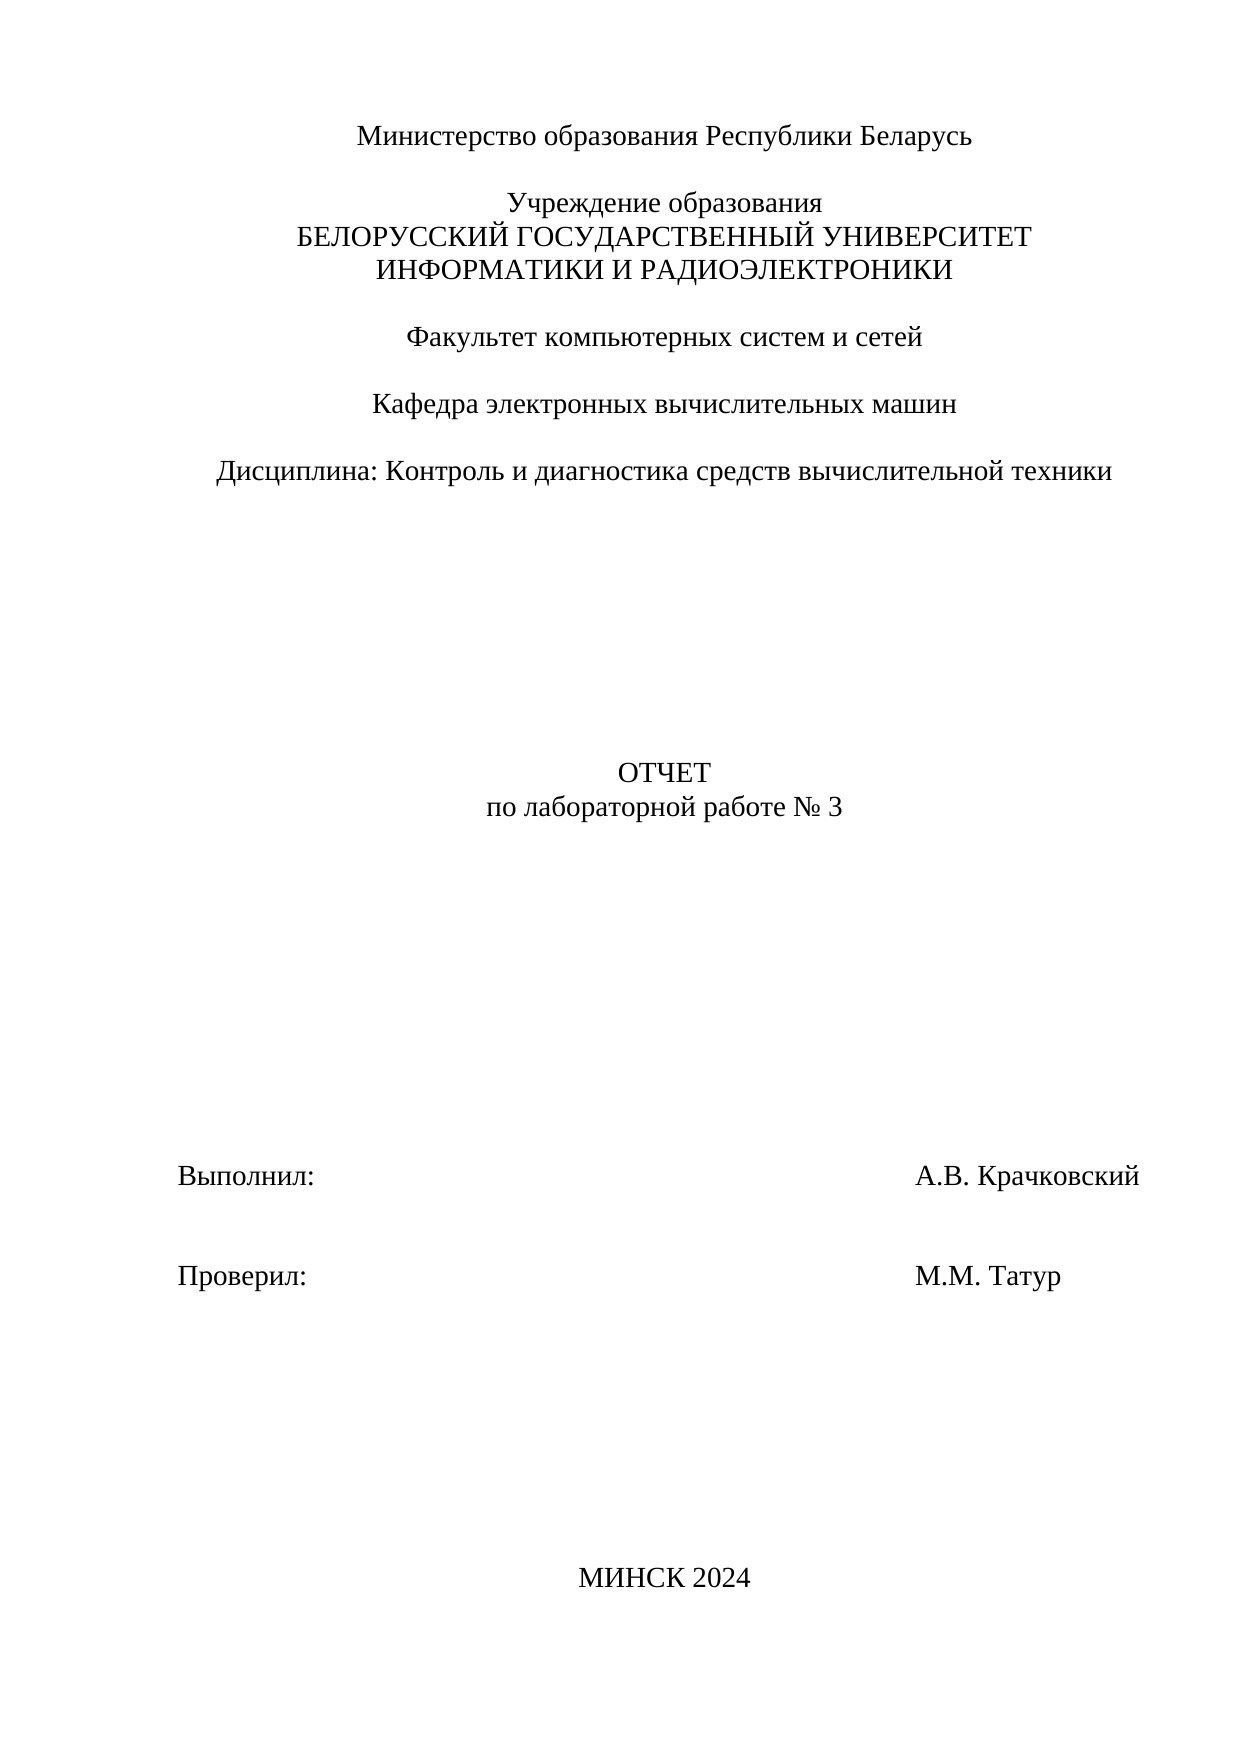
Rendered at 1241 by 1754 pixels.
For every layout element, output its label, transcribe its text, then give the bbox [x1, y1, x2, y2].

text Проверил: М.М. Татур [177, 1225, 1152, 1292]
text Выполнил: А.В. Крачковский [177, 1158, 1152, 1191]
text Факультет компьютерных систем и сетей [177, 319, 1152, 353]
text Министерство образования Республики Беларусь [177, 118, 1152, 152]
text ИНФОРМАТИКИ И РАДИОЭЛЕКТРОНИКИ [177, 252, 1152, 286]
text МИНСК 2024 [177, 1560, 1152, 1594]
text Кафедра электронных вычислительных машин [177, 386, 1152, 420]
text БЕЛОРУССКИЙ ГОСУДАРСТВЕННЫЙ УНИВЕРСИТЕТ [177, 219, 1152, 252]
text Учреждение образования [177, 185, 1152, 219]
text ОТЧЕТ [177, 755, 1152, 789]
text Дисциплина: Контроль и диагностика средств вычислительной техники [177, 453, 1152, 487]
text по лабораторной работе № 3 [177, 789, 1152, 822]
